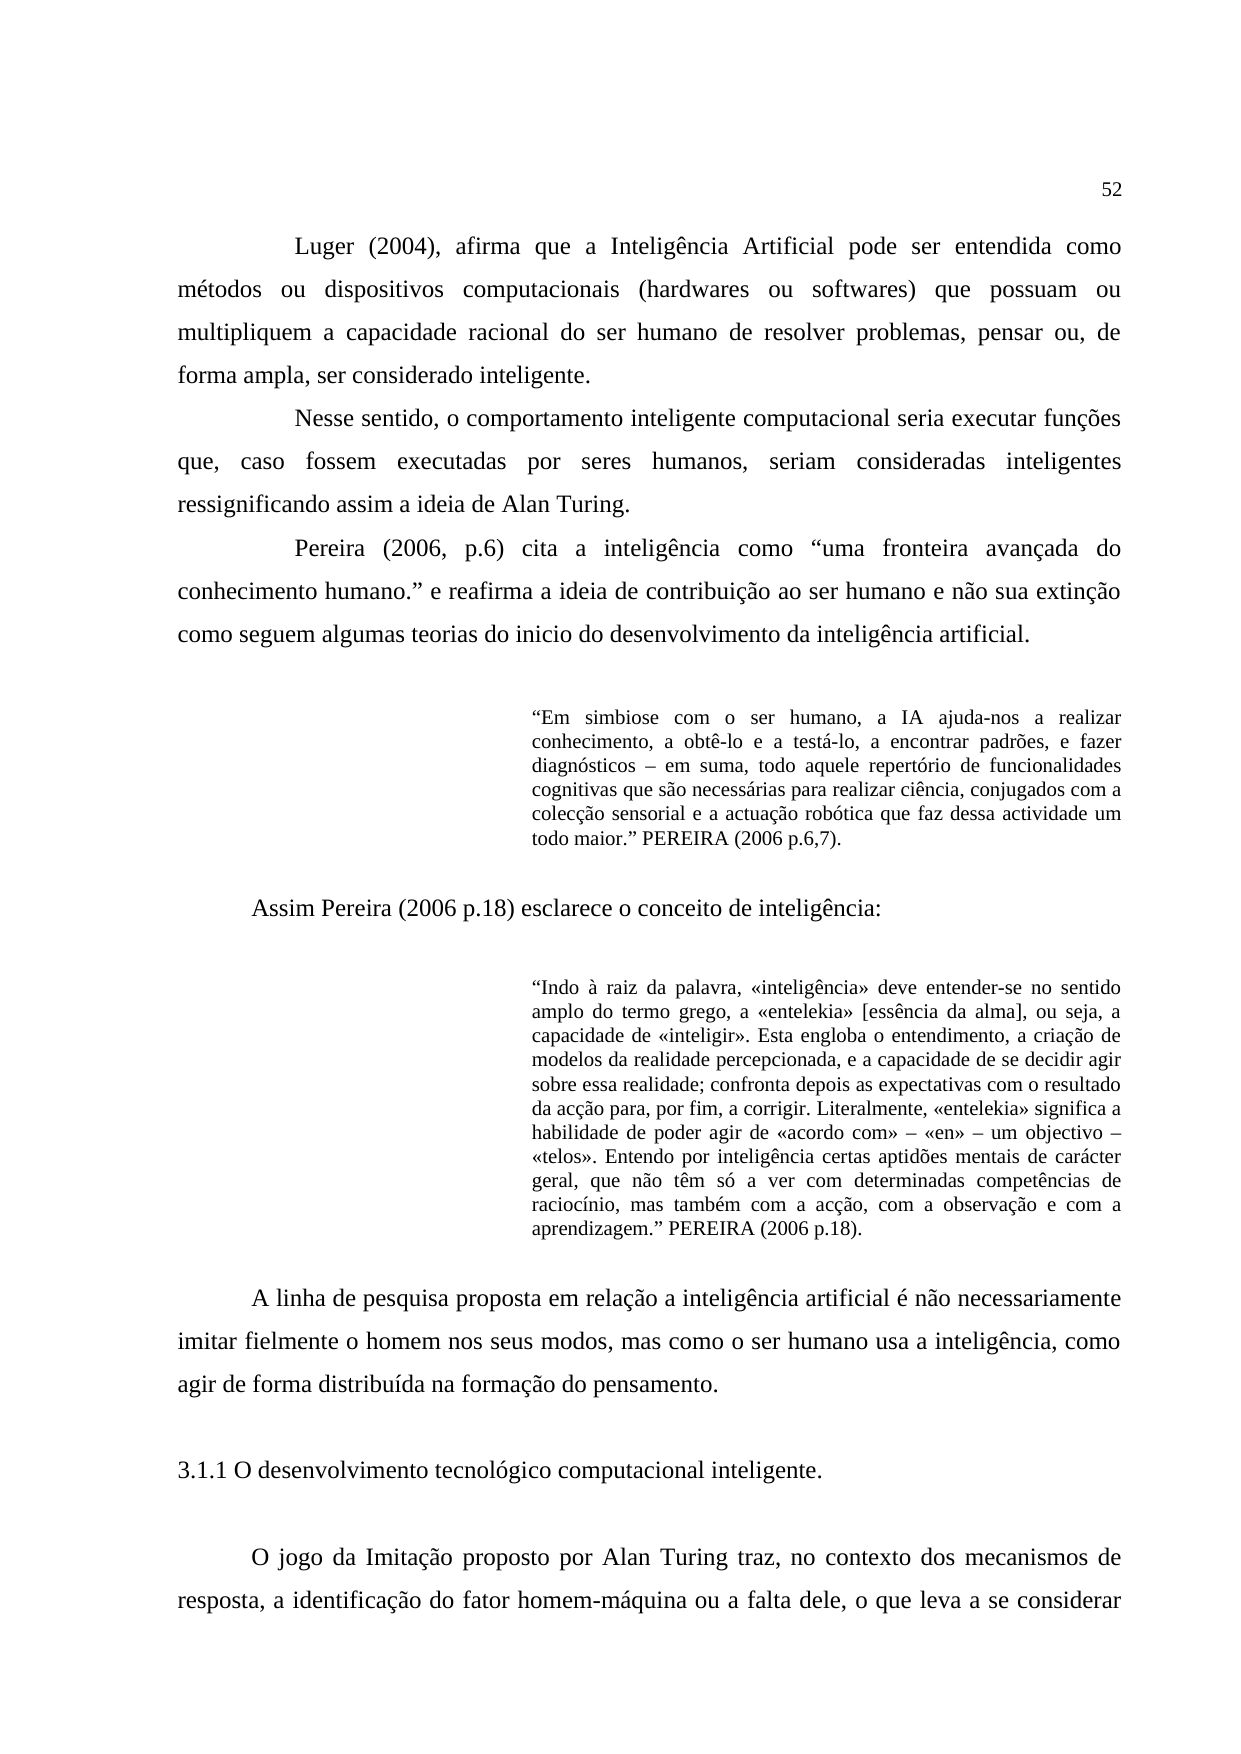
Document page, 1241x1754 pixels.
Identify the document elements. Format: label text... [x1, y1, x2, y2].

text 3.1.1 O desenvolvimento tecnológico computacional inteligente. [177, 1456, 1122, 1484]
text Pereira (2006, p.6) cita a inteligência como “uma fronteira avançada do conhecimento humano.” e reafirma a ideia de contribuição ao ser humano e não sua extinção como seguem algumas teorias do inicio do desenvolvimento da inteligência artificial. [177, 533, 1122, 648]
text “Indo à raiz da palavra, «inteligência» deve entender-se no sentido amplo do termo grego, a «entelekia» [essência da alma], ou seja, a capacidade de «inteligir». Esta engloba o entendimento, a criação de modelos da realidade percepcionada, e a capacidade de se decidir agir sobre essa realidade; confronta depois as expectativas com o resultado da acção para, por fim, a corrigir. Literalmente, «entelekia» significa a habilidade de poder agir de «acordo com» – «en» – um objectivo – «telos». Entendo por inteligência certas aptidões mentais de carácter geral, que não têm só a ver com determinadas competências de raciocínio, mas também com a acção, com a observação e com a aprendizagem.” PEREIRA (2006 p.18). [532, 975, 1122, 1240]
text A linha de pesquisa proposta em relação a inteligência artificial é não necessariamente imitar fielmente o homem nos seus modos, mas como o ser humano usa a inteligência, como agir de forma distribuída na formação do pensamento. [177, 1283, 1122, 1398]
text Assim Pereira (2006 p.18) esclarece o conceito de inteligência: [177, 893, 1122, 921]
text O jogo da Imitação proposto por Alan Turing traz, no contexto dos mecanismos de resposta, a identificação do fator homem-máquina ou a falta dele, o que leva a se considerar [177, 1542, 1122, 1614]
text “Em simbiose com o ser humano, a IA ajuda-nos a realizar conhecimento, a obtê-lo e a testá-lo, a encontrar padrões, e fazer diagnósticos – em suma, todo aquele repertório de funcionalidades cognitivas que são necessárias para realizar ciência, conjugados com a colecção sensorial e a actuação robótica que faz dessa actividade um todo maior.” PEREIRA (2006 p.6,7). [532, 705, 1122, 849]
text Nesse sentido, o comportamento inteligente computacional seria executar funções que, caso fossem executadas por seres humanos, seriam consideradas inteligentes ressignificando assim a ideia de Alan Turing. [177, 403, 1122, 518]
text Luger (2004), afirma que a Inteligência Artificial pode ser entendida como métodos ou dispositivos computacionais (hardwares ou softwares) que possuam ou multipliquem a capacidade racional do ser humano de resolver problemas, pensar ou, de forma ampla, ser considerado inteligente. [177, 231, 1122, 389]
